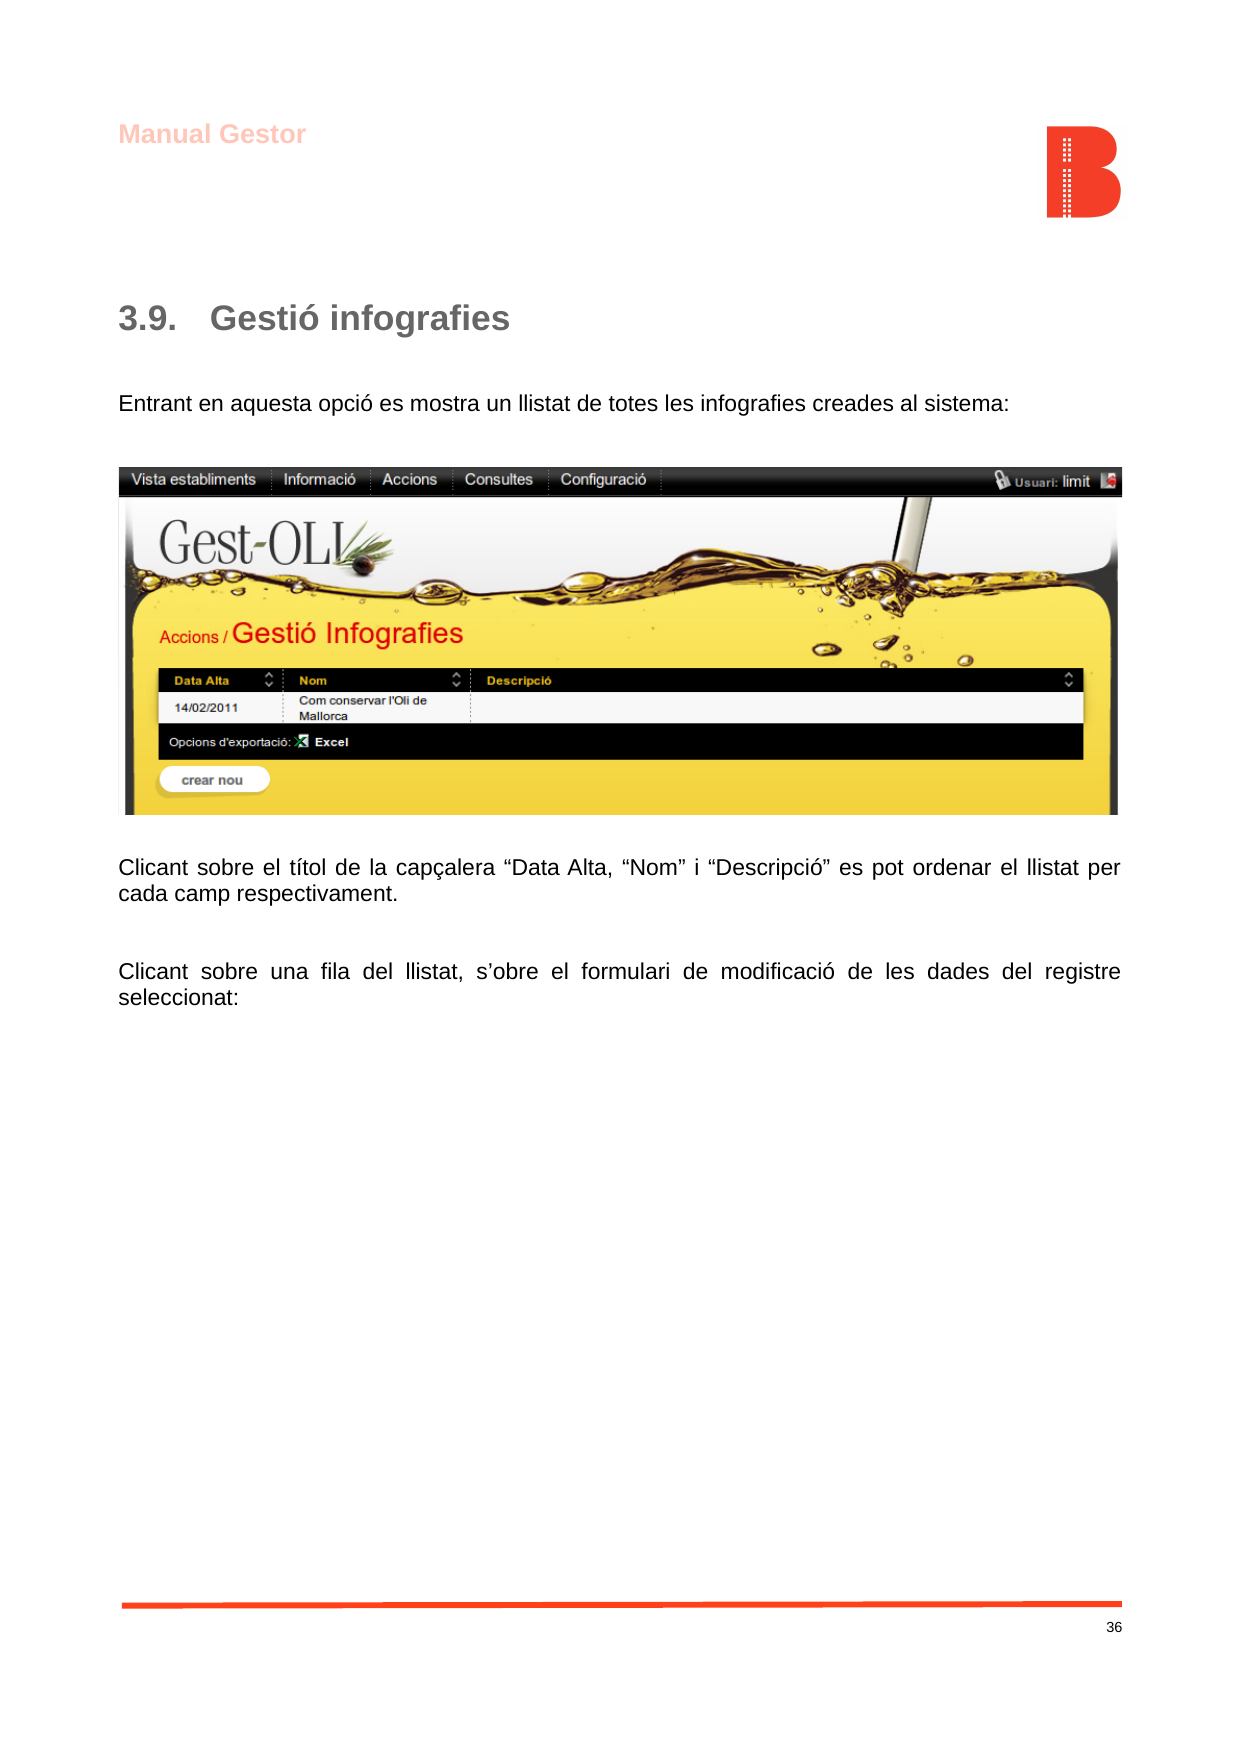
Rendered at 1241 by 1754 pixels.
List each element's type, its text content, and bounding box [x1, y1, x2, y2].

text Clicant sobre una fila del llistat, s’obre el formulari de modificació de les dades del registre seleccionat: [118, 958, 1122, 1010]
subtitle Gestió infografies [118, 298, 1122, 338]
text Clicant sobre el títol de la capçalera “Data Alta, “Nom” i “Descripció” es pot ordenar el llistat per cada camp respectivament. [118, 854, 1122, 906]
picture [118, 467, 1123, 815]
text Entrant en aquesta opció es mostra un llistat de totes les infografies creades al sistema: [118, 390, 1122, 416]
picture [1036, 124, 1130, 221]
